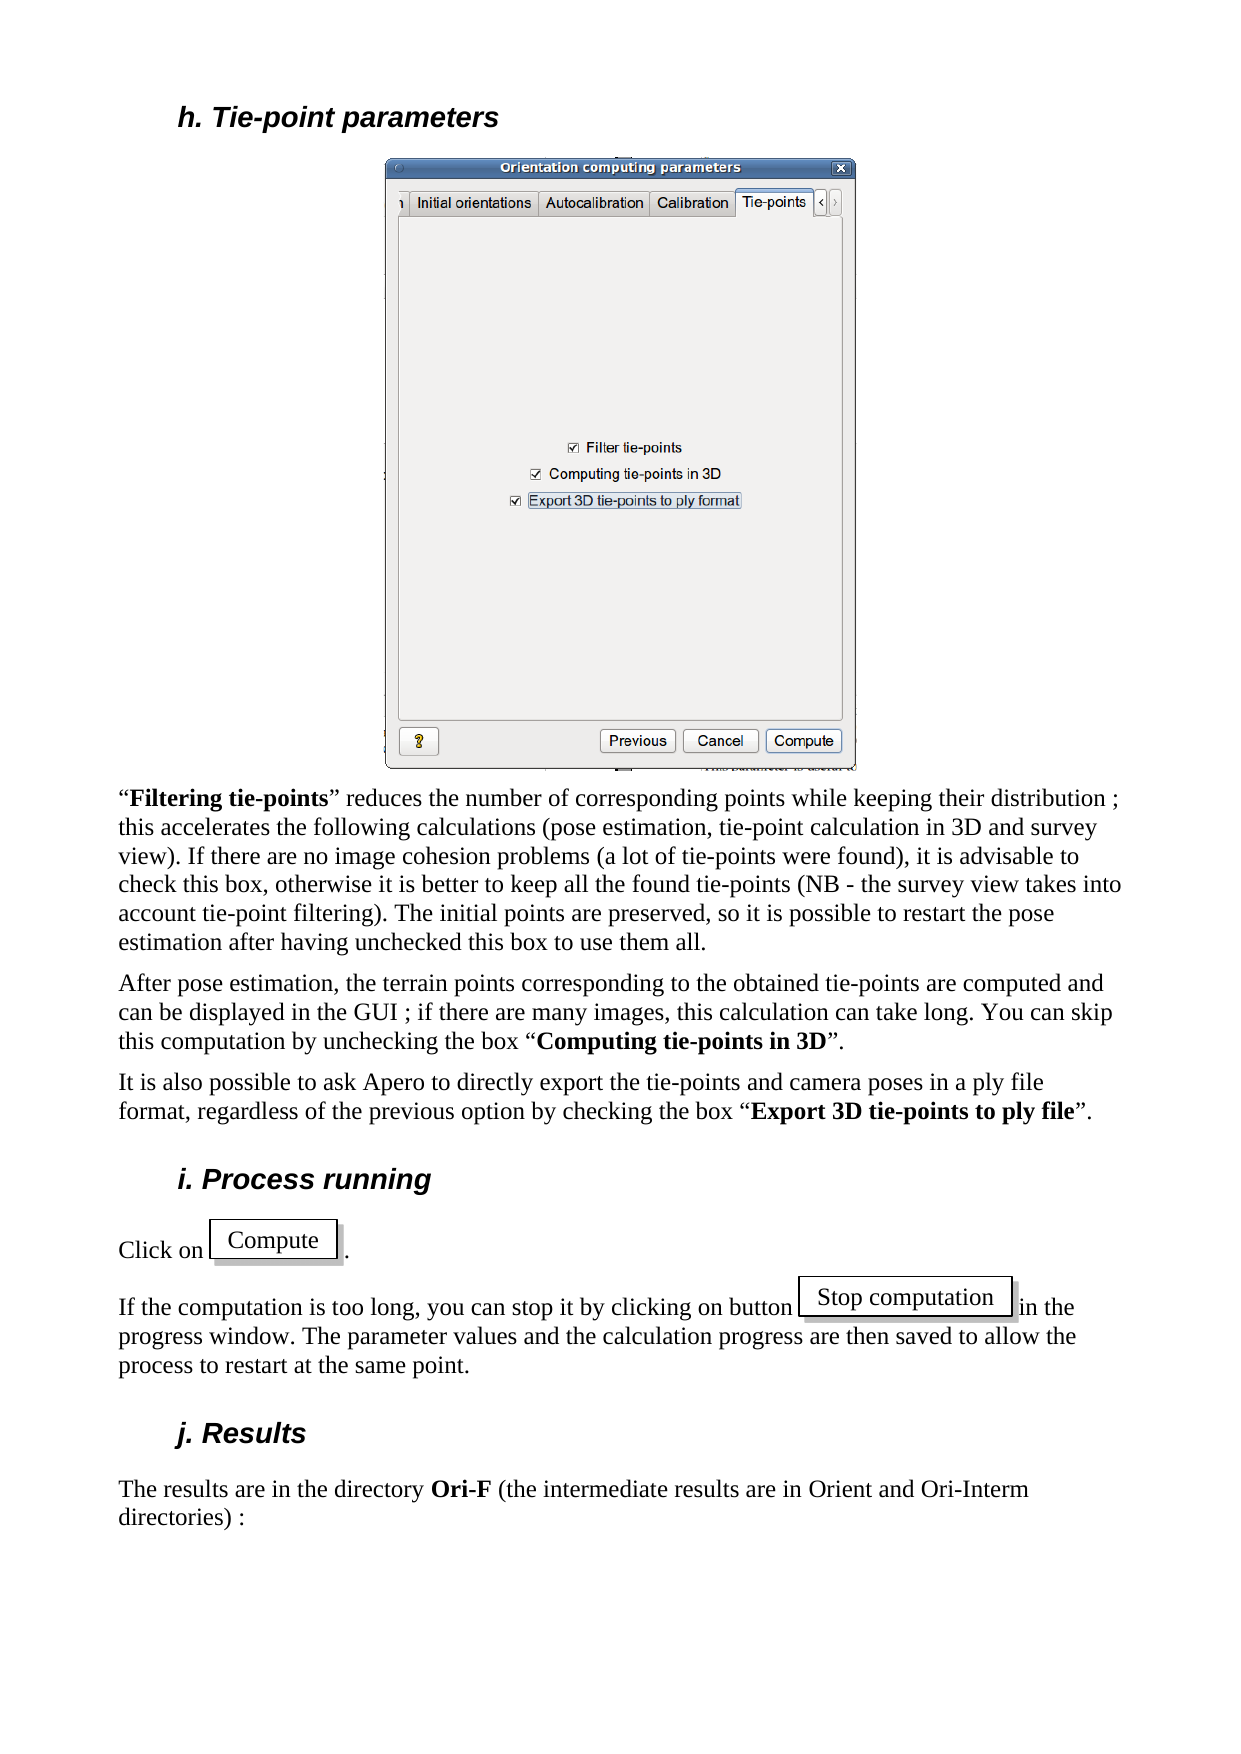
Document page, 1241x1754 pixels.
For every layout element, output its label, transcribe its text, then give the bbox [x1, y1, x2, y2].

text .. [338, 1219, 1122, 1264]
subtitle i. Process running [116, 1162, 1122, 1195]
subtitle j. Results [116, 1416, 1122, 1449]
subtitle h. Tie-point parameters [116, 99, 1122, 133]
text Click on [118, 1219, 214, 1264]
text The results are in the directory Ori-F (the intermediate results are in Orient and Ori-Interm directories) : [118, 1474, 1122, 1531]
text If the computation is too long, you can stop it by clicking on button in the progress window. The parameter values and the calculation progress are then saved to allow the process to restart at the same point. [118, 1277, 1122, 1379]
text “Filtering tie-points” reduces the number of corresponding points while keeping their distribution ; this accelerates the following calculations (pose estimation, tie-point calculation in 3D and survey view). If there are no image cohesion problems (a lot of tie-points were found), it is advisable to check this box, otherwise it is better to keep all the found tie-points (NB - the survey view takes into account tie-point filtering). The initial points are preserved, so it is possible to restart the pose estimation after having unchecked this box to use them all. [118, 783, 1122, 956]
text It is also possible to ask Apero to directly export the tie-points and camera poses in a ply file format, regardless of the previous option by checking the box “Export 3D tie-points to ply file”. [118, 1067, 1122, 1124]
picture [383, 157, 857, 771]
text After pose estimation, the terrain points corresponding to the obtained tie-points are computed and can be displayed in the GUI ; if there are many images, this calculation can take long. You can skip this computation by unchecking the box “Computing tie-points in 3D”. [118, 968, 1122, 1054]
